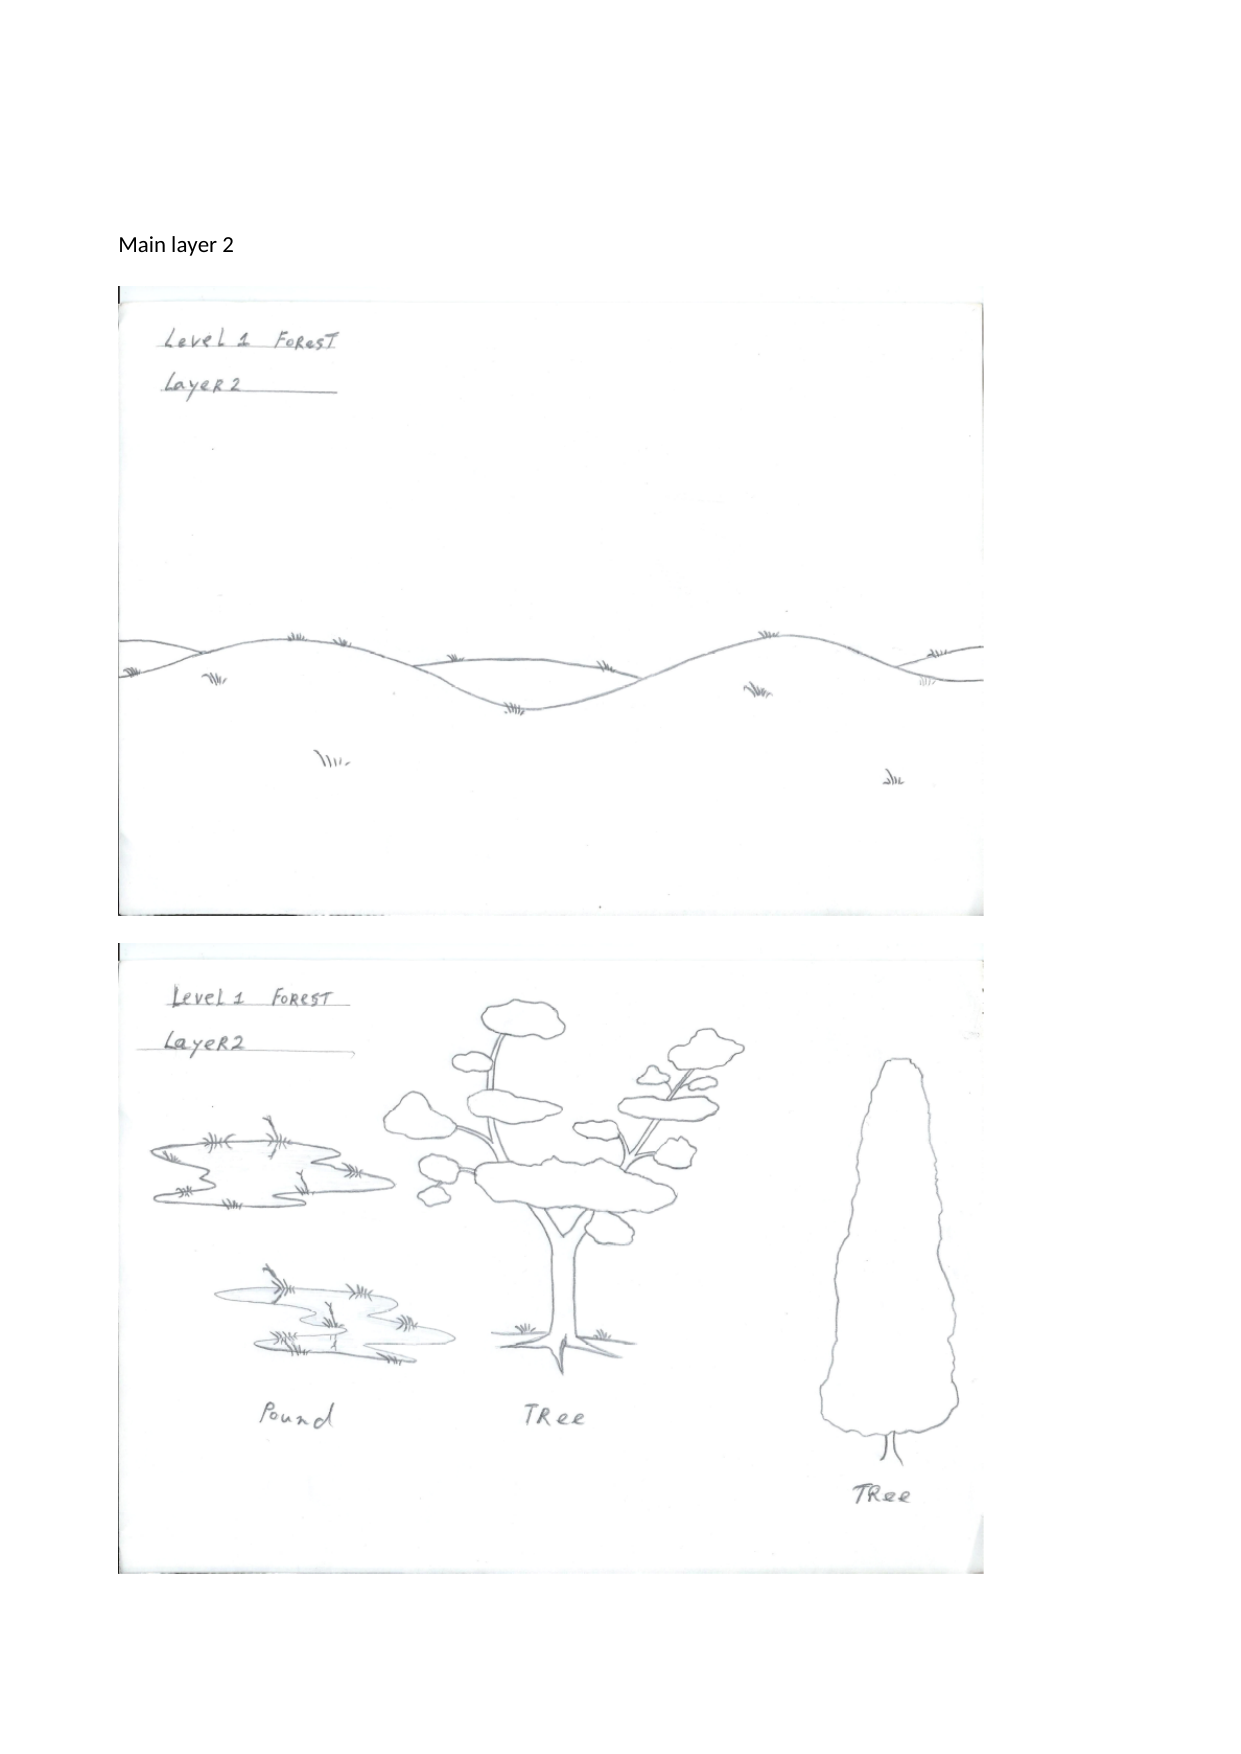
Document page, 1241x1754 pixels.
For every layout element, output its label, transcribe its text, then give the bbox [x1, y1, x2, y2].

text Main layer 2 [118, 230, 1122, 258]
